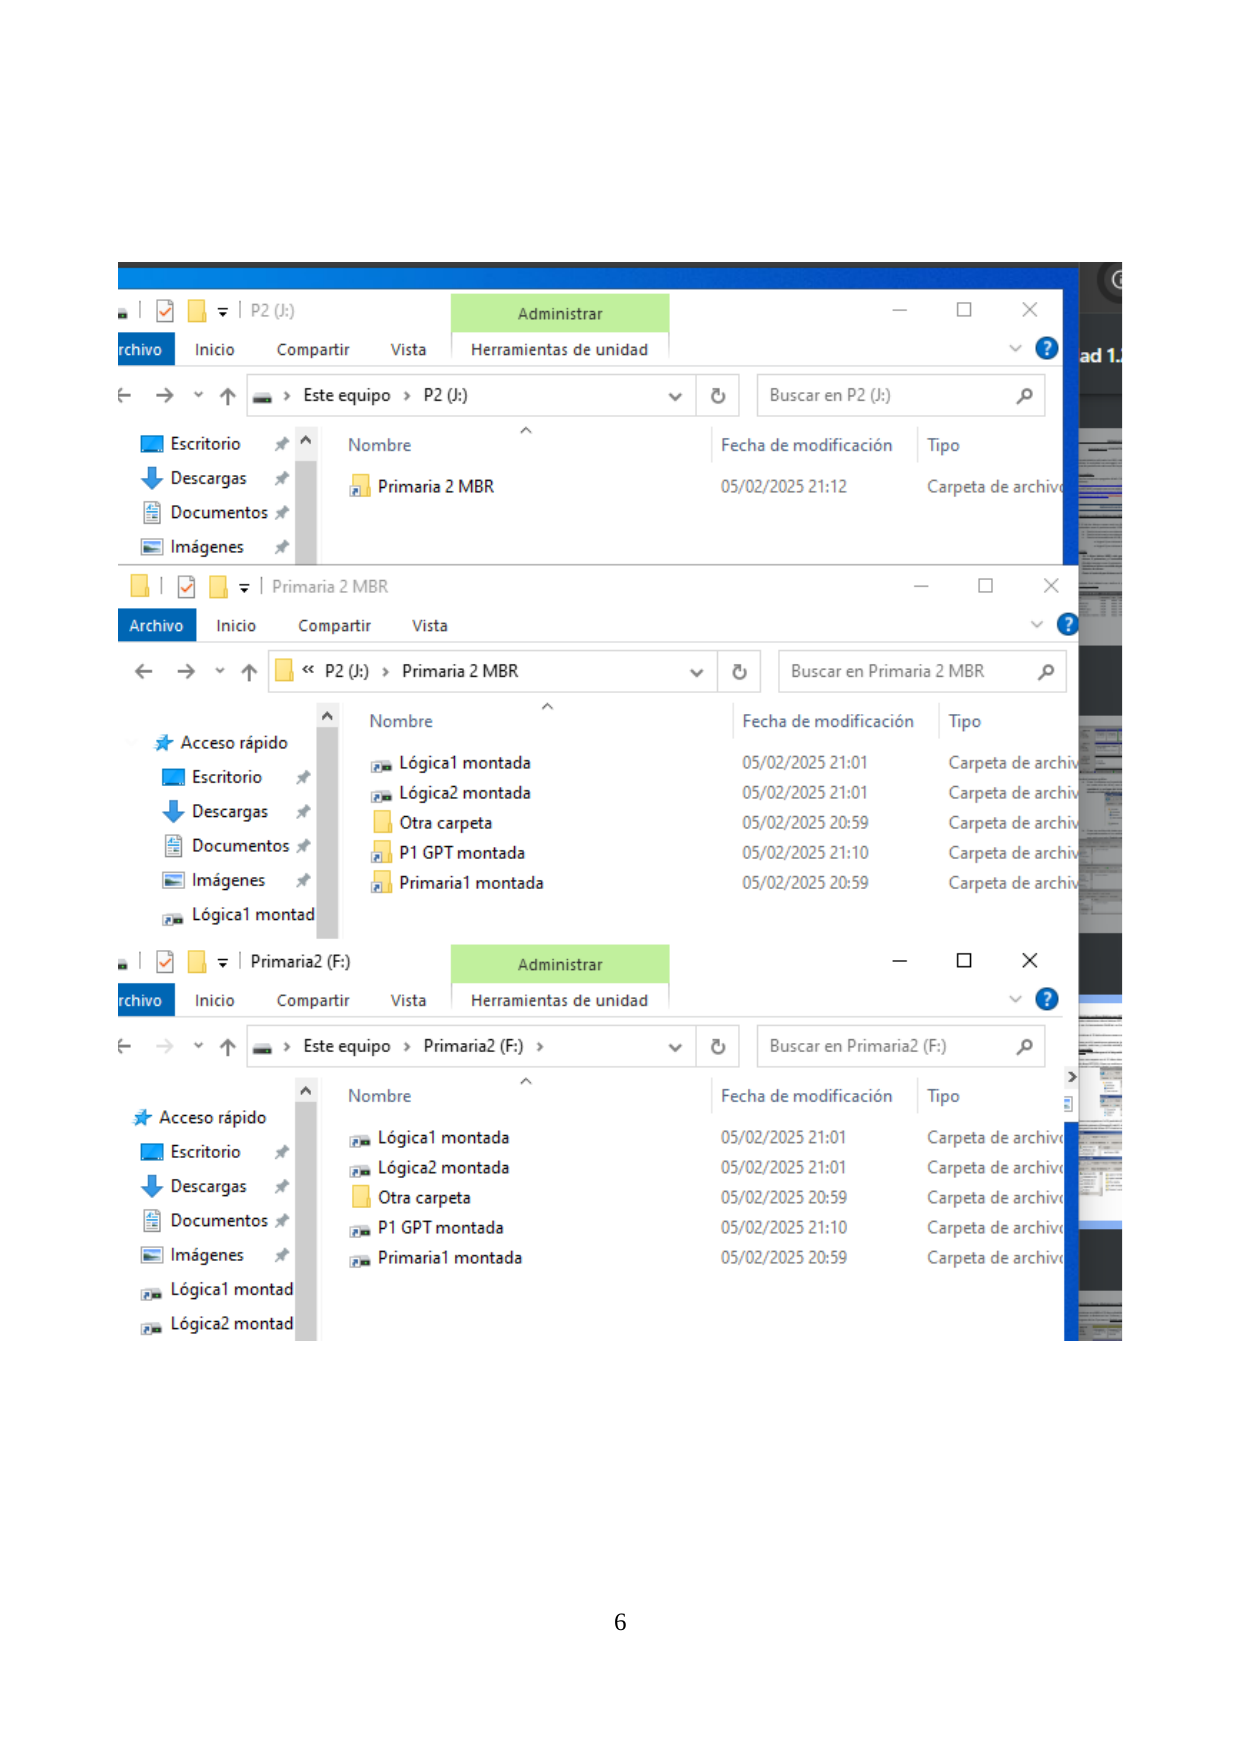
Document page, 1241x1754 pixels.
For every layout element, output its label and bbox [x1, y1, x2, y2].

picture [118, 262, 1123, 1341]
